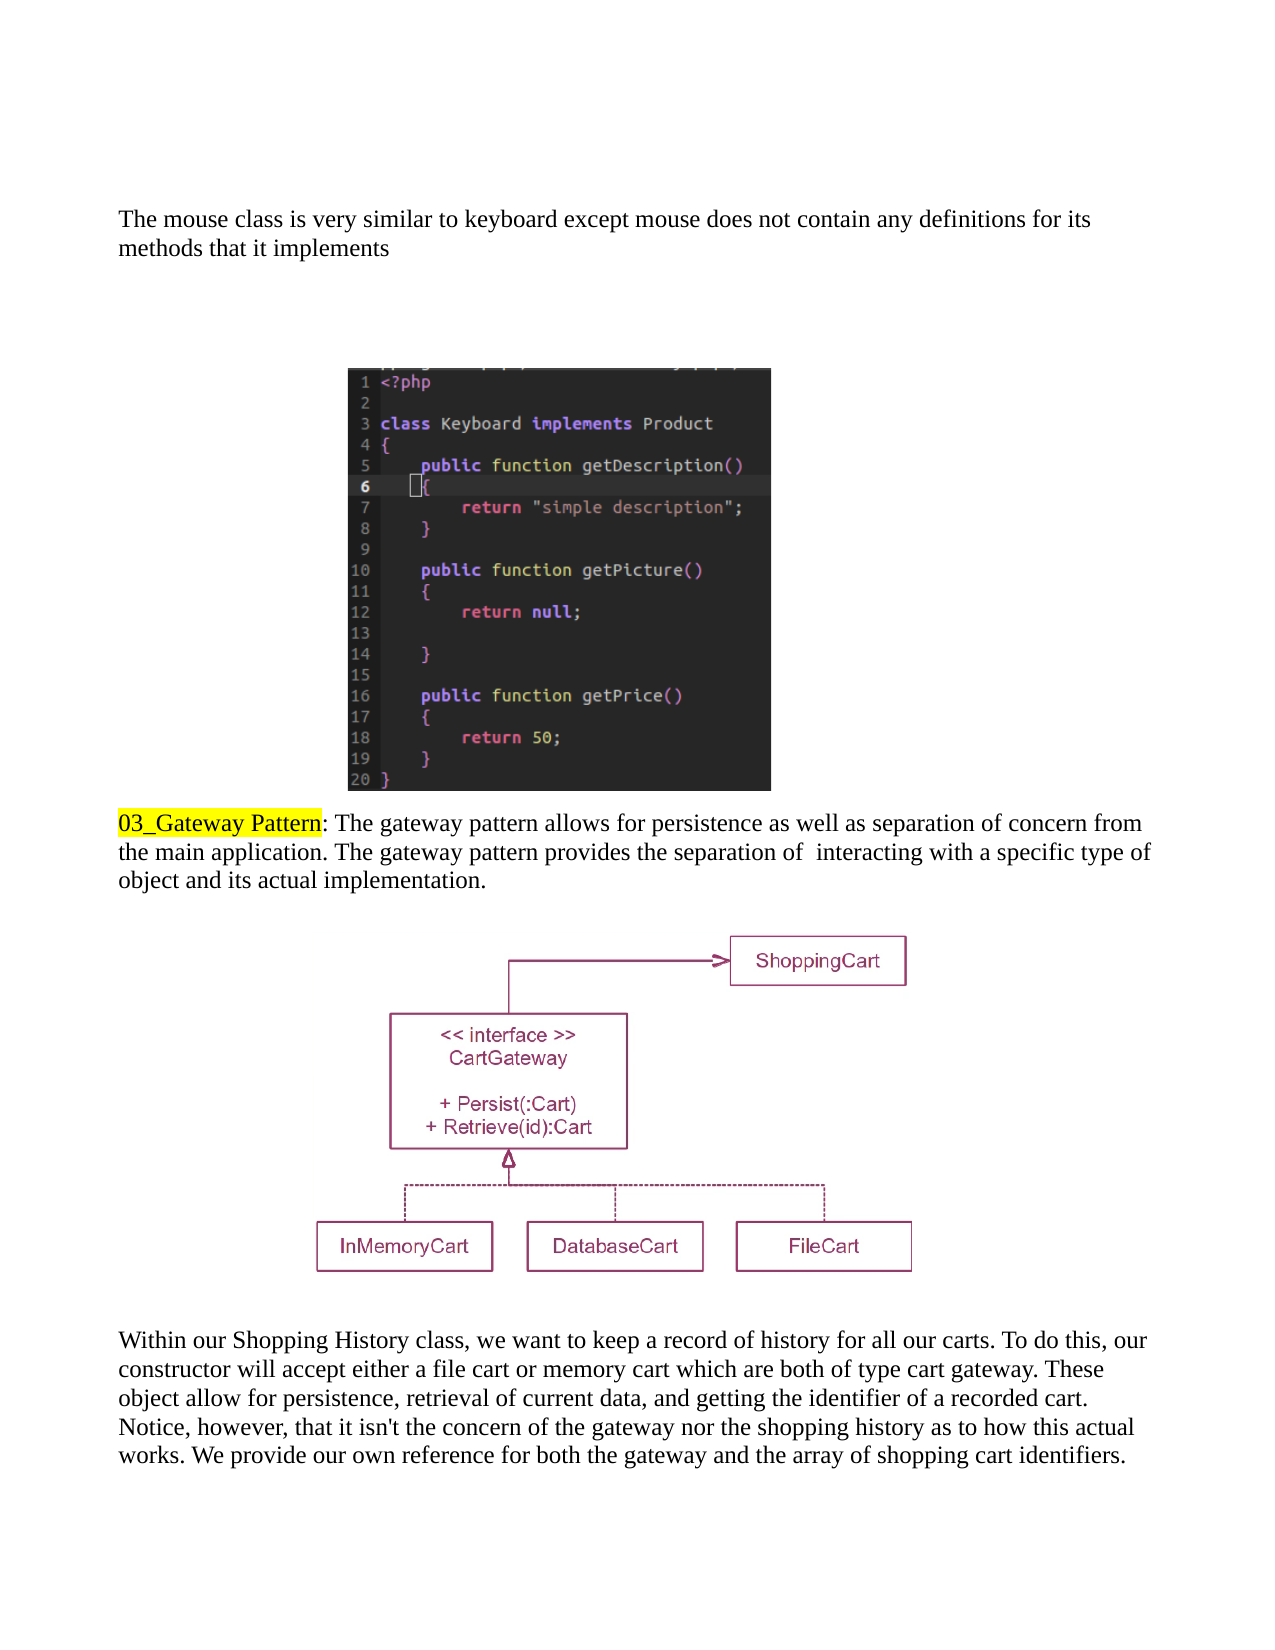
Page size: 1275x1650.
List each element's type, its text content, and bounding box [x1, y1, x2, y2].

picture [313, 932, 912, 1274]
text The mouse class is very similar to keyboard except mouse does not contain any definitions for its methods that it implements [118, 204, 1157, 262]
text 03_Gateway Pattern: The gateway pattern allows for persistence as well as separation of concern from the main application. The gateway pattern provides the separation of interacting with a specific type of object and its actual implementation. [118, 808, 1157, 894]
picture [347, 368, 772, 791]
text Within our Shopping History class, we want to keep a record of history for all our carts. To do this, our constructor will accept either a file cart or memory cart which are both of type cart gateway. These object allow for persistence, retrieval of current data, and getting the identifier of a recorded cart. Notice, however, that it isn't the concern of the gateway nor the shopping history as to how this actual works. We provide our own reference for both the gateway and the array of shopping cart identifiers. [118, 1326, 1157, 1469]
